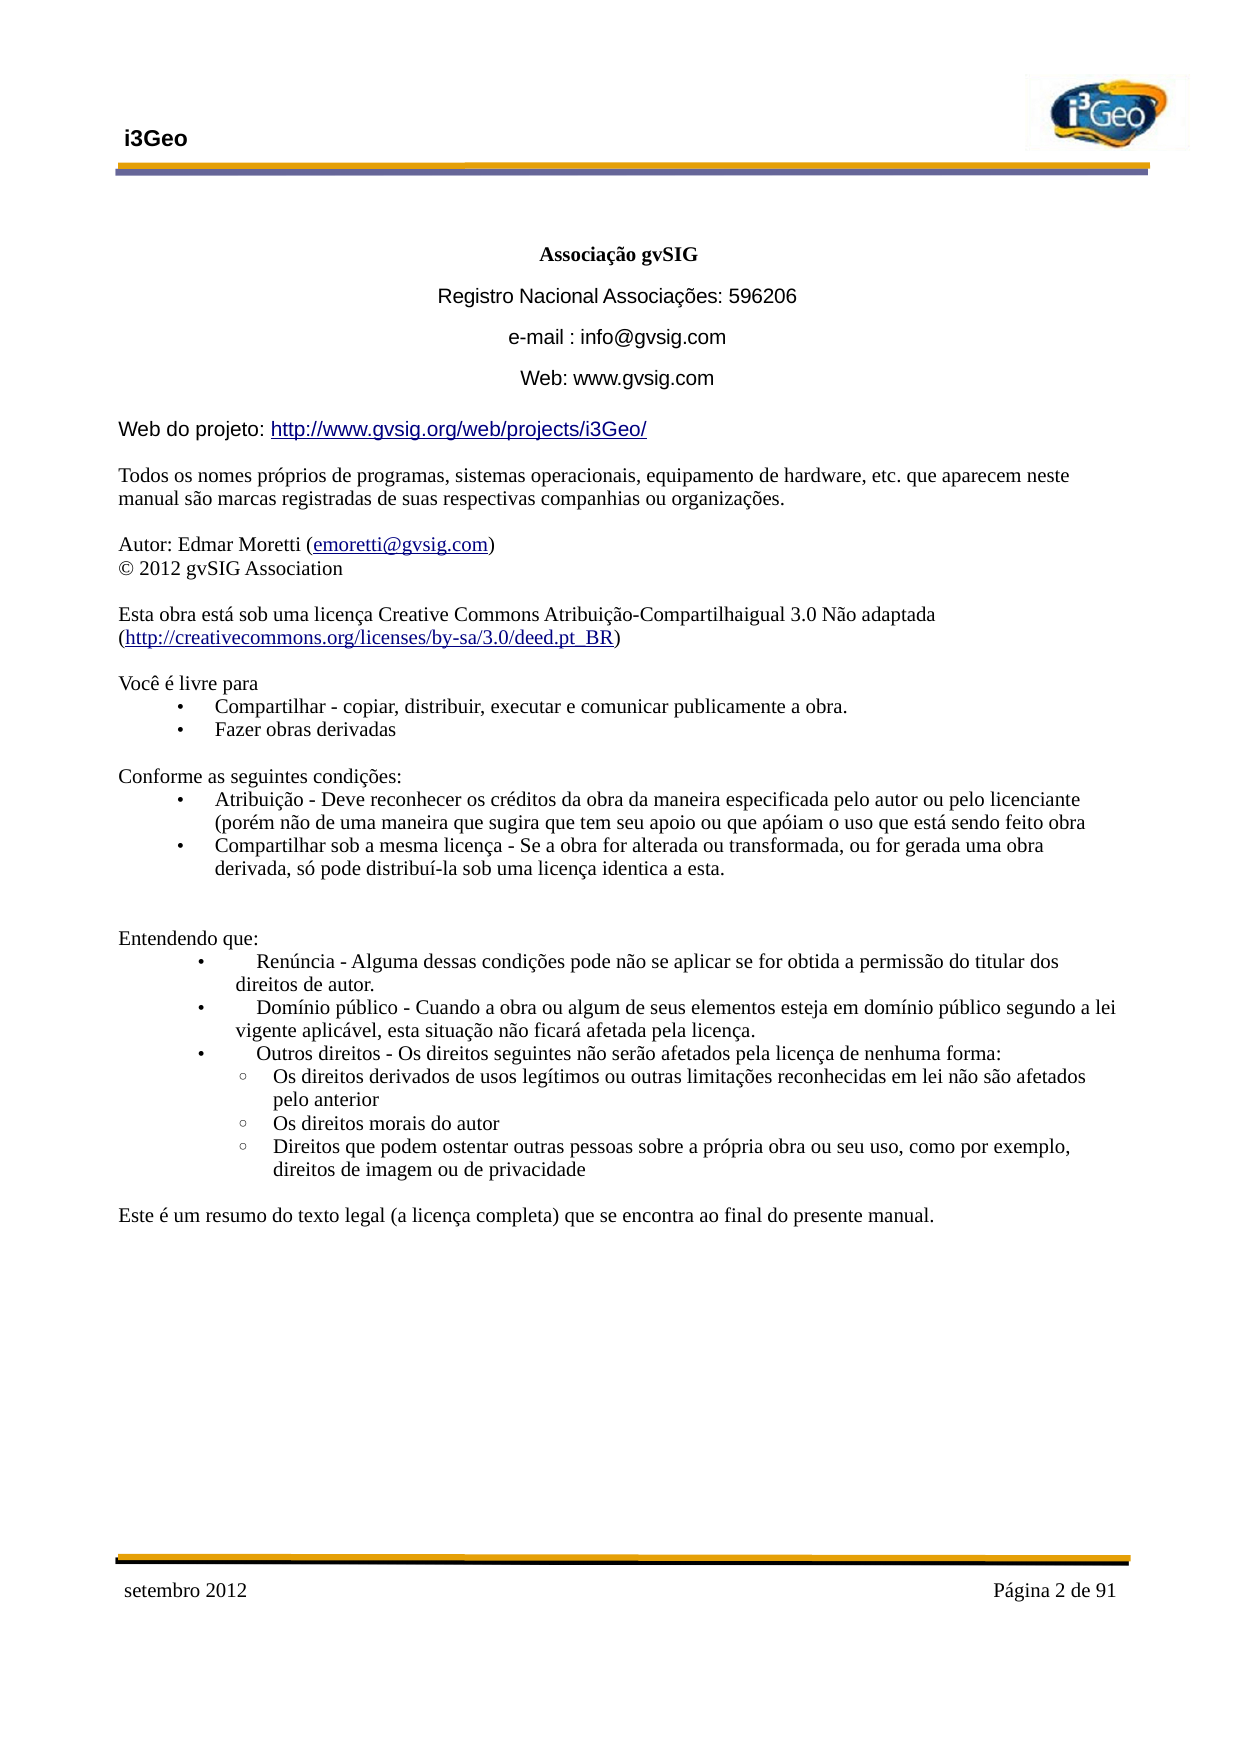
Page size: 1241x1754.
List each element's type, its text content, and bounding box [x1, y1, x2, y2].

text Conforme as seguintes condições: [118, 764, 1122, 788]
text Você é livre para [118, 672, 1122, 695]
list Atribuição - Deve reconhecer os créditos da obra da maneira especificada pelo autor ou pelo licenciante (porém não de uma maneira que sugira que tem seu apoio ou que apóiam o uso que está sendo feito obra [177, 788, 1122, 834]
picture [1025, 74, 1191, 151]
text Web do projeto: http://www.gvsig.org/web/projects/i3Geo/ [118, 417, 1122, 441]
list Domínio público - Cuando a obra ou algum de seus elementos esteja em domínio público segundo a lei vigente aplicável, esta situação não ficará afetada pela licença. [198, 996, 1122, 1042]
text Entendendo que: [118, 926, 1122, 949]
text © 2012 gvSIG Association [118, 556, 1122, 579]
list Compartilhar - copiar, distribuir, executar e comunicar publicamente a obra. [177, 695, 1122, 718]
list Renúncia - Alguma dessas condições pode não se aplicar se for obtida a permissão do titular dos direitos de autor. [198, 949, 1122, 996]
list Compartilhar sob a mesma licença - Se a obra for alterada ou transformada, ou for gerada uma obra derivada, só pode distribuí-la sob uma licença identica a esta. [177, 834, 1122, 880]
list Os direitos derivados de usos legítimos ou outras limitações reconhecidas em lei não são afetados pelo anterior [235, 1065, 1122, 1111]
text Esta obra está sob uma licença Creative Commons Atribuição-Compartilhaigual 3.0 Não adaptada (http://creativecommons.org/licenses/by-sa/3.0/deed.pt_BR) [118, 603, 1122, 649]
list Outros direitos - Os direitos seguintes não serão afetados pela licença de nenhuma forma: [198, 1042, 1122, 1065]
list Fazer obras derivadas [177, 718, 1122, 741]
table_cell Registro Nacional Associações: 596206 e-mail : info@gvsig.com Web: www.gvsig.com [120, 278, 1117, 389]
list Os direitos morais do autor [235, 1111, 1122, 1134]
table_header Associação gvSIG [120, 243, 1117, 278]
text Autor: Edmar Moretti (emoretti@gvsig.com) [118, 533, 1122, 556]
text Este é um resumo do texto legal (a licença completa) que se encontra ao final do presente manual. [118, 1204, 1122, 1227]
list Direitos que podem ostentar outras pessoas sobre a própria obra ou seu uso, como por exemplo, direitos de imagem ou de privacidade [235, 1134, 1122, 1181]
text Todos os nomes próprios de programas, sistemas operacionais, equipamento de hardware, etc. que aparecem neste manual são marcas registradas de suas respectivas companhias ou organizações. [118, 464, 1122, 510]
